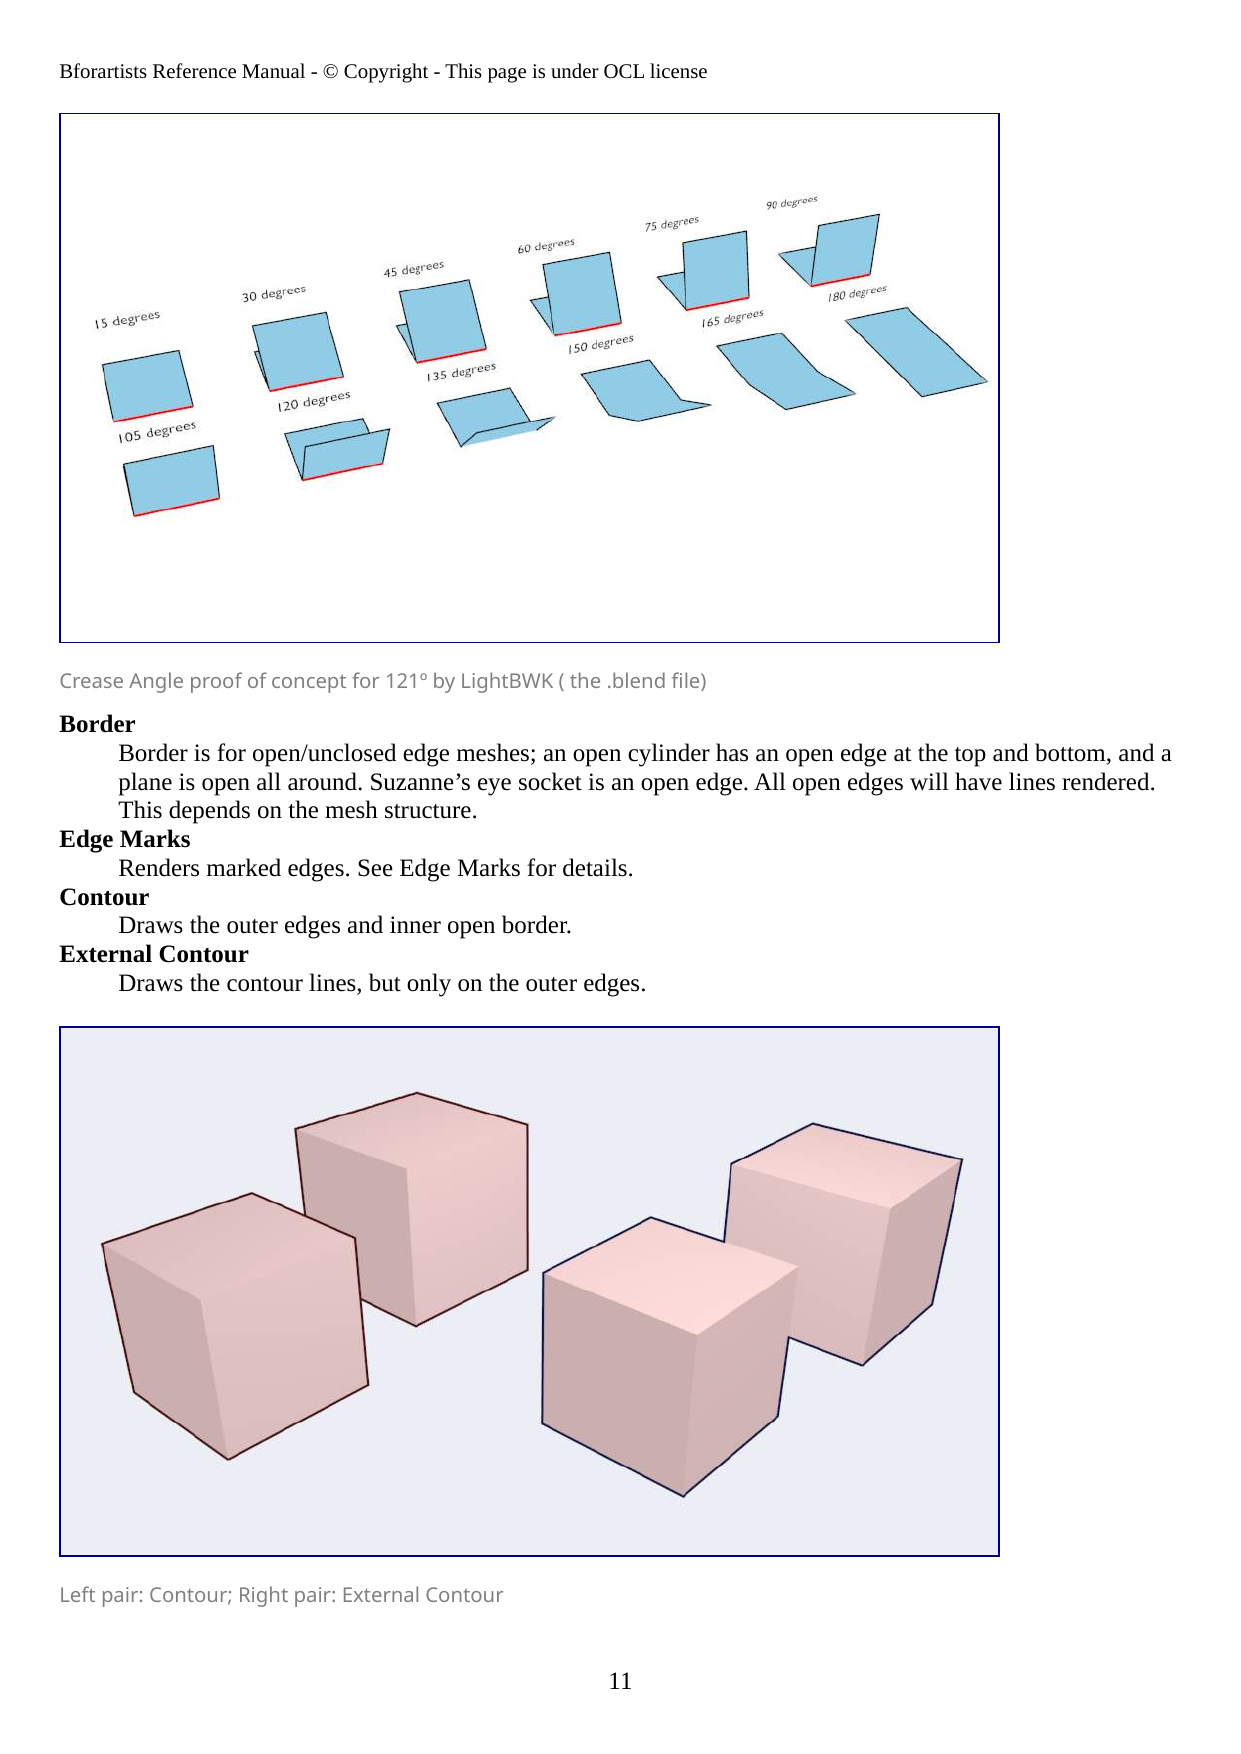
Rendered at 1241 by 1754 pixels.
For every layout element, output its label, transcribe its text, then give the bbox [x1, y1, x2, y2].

subtitle External Contour [59, 939, 1181, 968]
subtitle Edge Marks [59, 824, 1181, 853]
text Left pair: Contour; Right pair: External Contour [59, 1577, 1181, 1608]
subtitle Contour [59, 882, 1181, 910]
list Border is for open/unclosed edge meshes; an open cylinder has an open edge at the top and bottom, and a plane is open all around. Suzanne’s eye socket is an open edge. All open edges will have lines rendered. This depends on the mesh structure. [118, 738, 1181, 824]
picture [61, 1028, 998, 1555]
list Draws the contour lines, but only on the outer edges. [118, 968, 1181, 997]
picture [61, 114, 998, 642]
subtitle Border [59, 709, 1181, 738]
list Draws the outer edges and inner open border. [118, 910, 1181, 939]
text Crease Angle proof of concept for 121º by LightBWK ( the .blend file) [59, 663, 1181, 694]
list Renders marked edges. See Edge Marks for details. [118, 853, 1181, 882]
